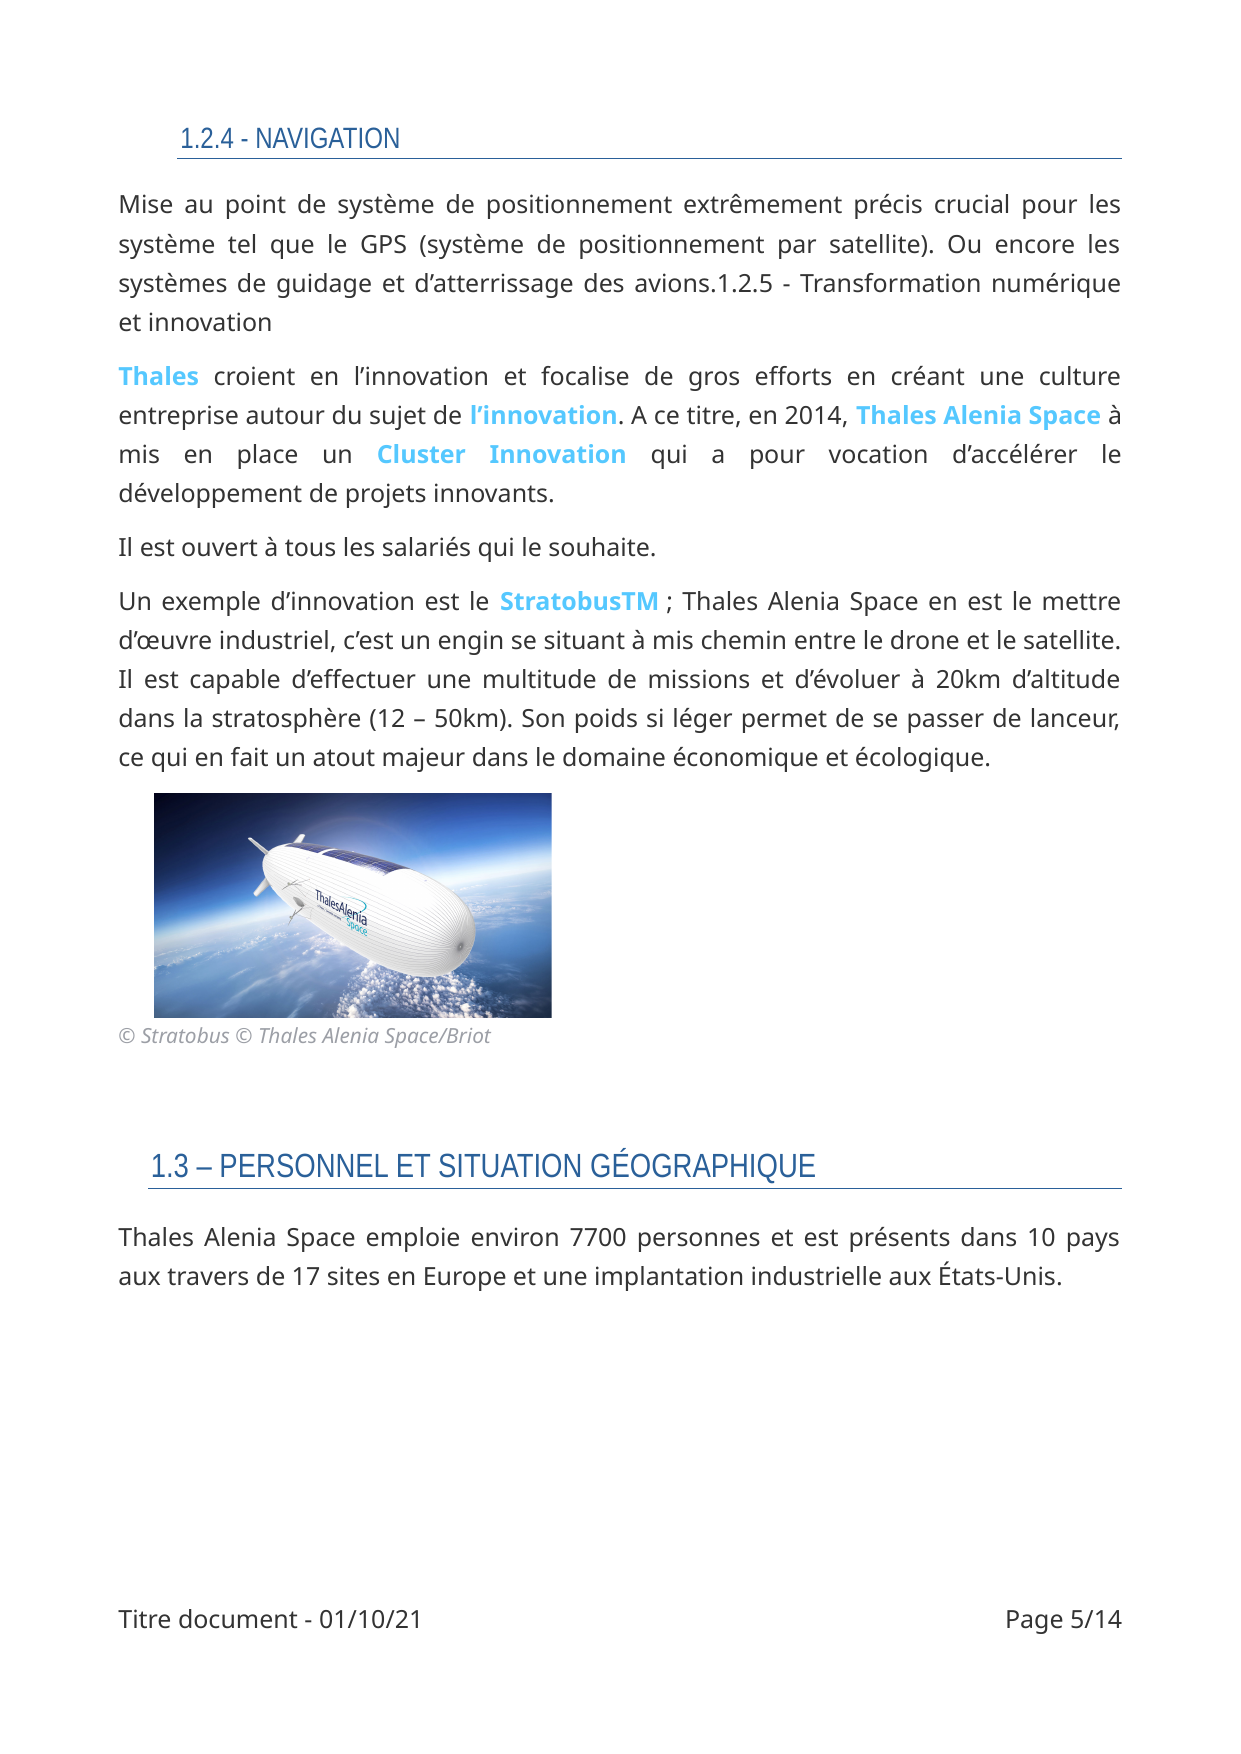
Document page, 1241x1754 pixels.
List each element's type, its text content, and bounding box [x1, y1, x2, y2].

text Thales Alenia Space emploie environ 7700 personnes et est présents dans 10 pays aux travers de 17 sites en Europe et une implantation industrielle aux États-Unis. [118, 1219, 1122, 1293]
text Mise au point de système de positionnement extrêmement précis crucial pour les système tel que le GPS (système de positionnement par satellite). Ou encore les systèmes de guidage et d’atterrissage des avions.1.2.5 - Transformation numérique et innovation [118, 187, 1122, 339]
subtitle 1.3 – Personnel et situation géographique [148, 1143, 1122, 1188]
text Thales croient en l’innovation et focalise de gros efforts en créant une culture entreprise autour du sujet de l’innovation. A ce titre, en 2014, Thales Alenia Space à mis en place un Cluster Innovation qui a pour vocation d’accélérer le développement de projets innovants. [118, 358, 1122, 510]
text Un exemple d’innovation est le StratobusTM ; Thales Alenia Space en est le mettre d’œuvre industriel, c’est un engin se situant à mis chemin entre le drone et le satellite. Il est capable d’effectuer une multitude de missions et d’évoluer à 20km d’altitude dans la stratosphère (12 – 50km). Son poids si léger permet de se passer de lanceur, ce qui en fait un atout majeur dans le domaine économique et écologique. [118, 583, 1122, 774]
text © Stratobus © Thales Alenia Space/Briot [118, 794, 1122, 1050]
subtitle 1.2.4 - Navigation [177, 118, 1122, 158]
text Il est ouvert à tous les salariés qui le souhaite. [118, 530, 1122, 564]
picture [154, 793, 552, 1018]
